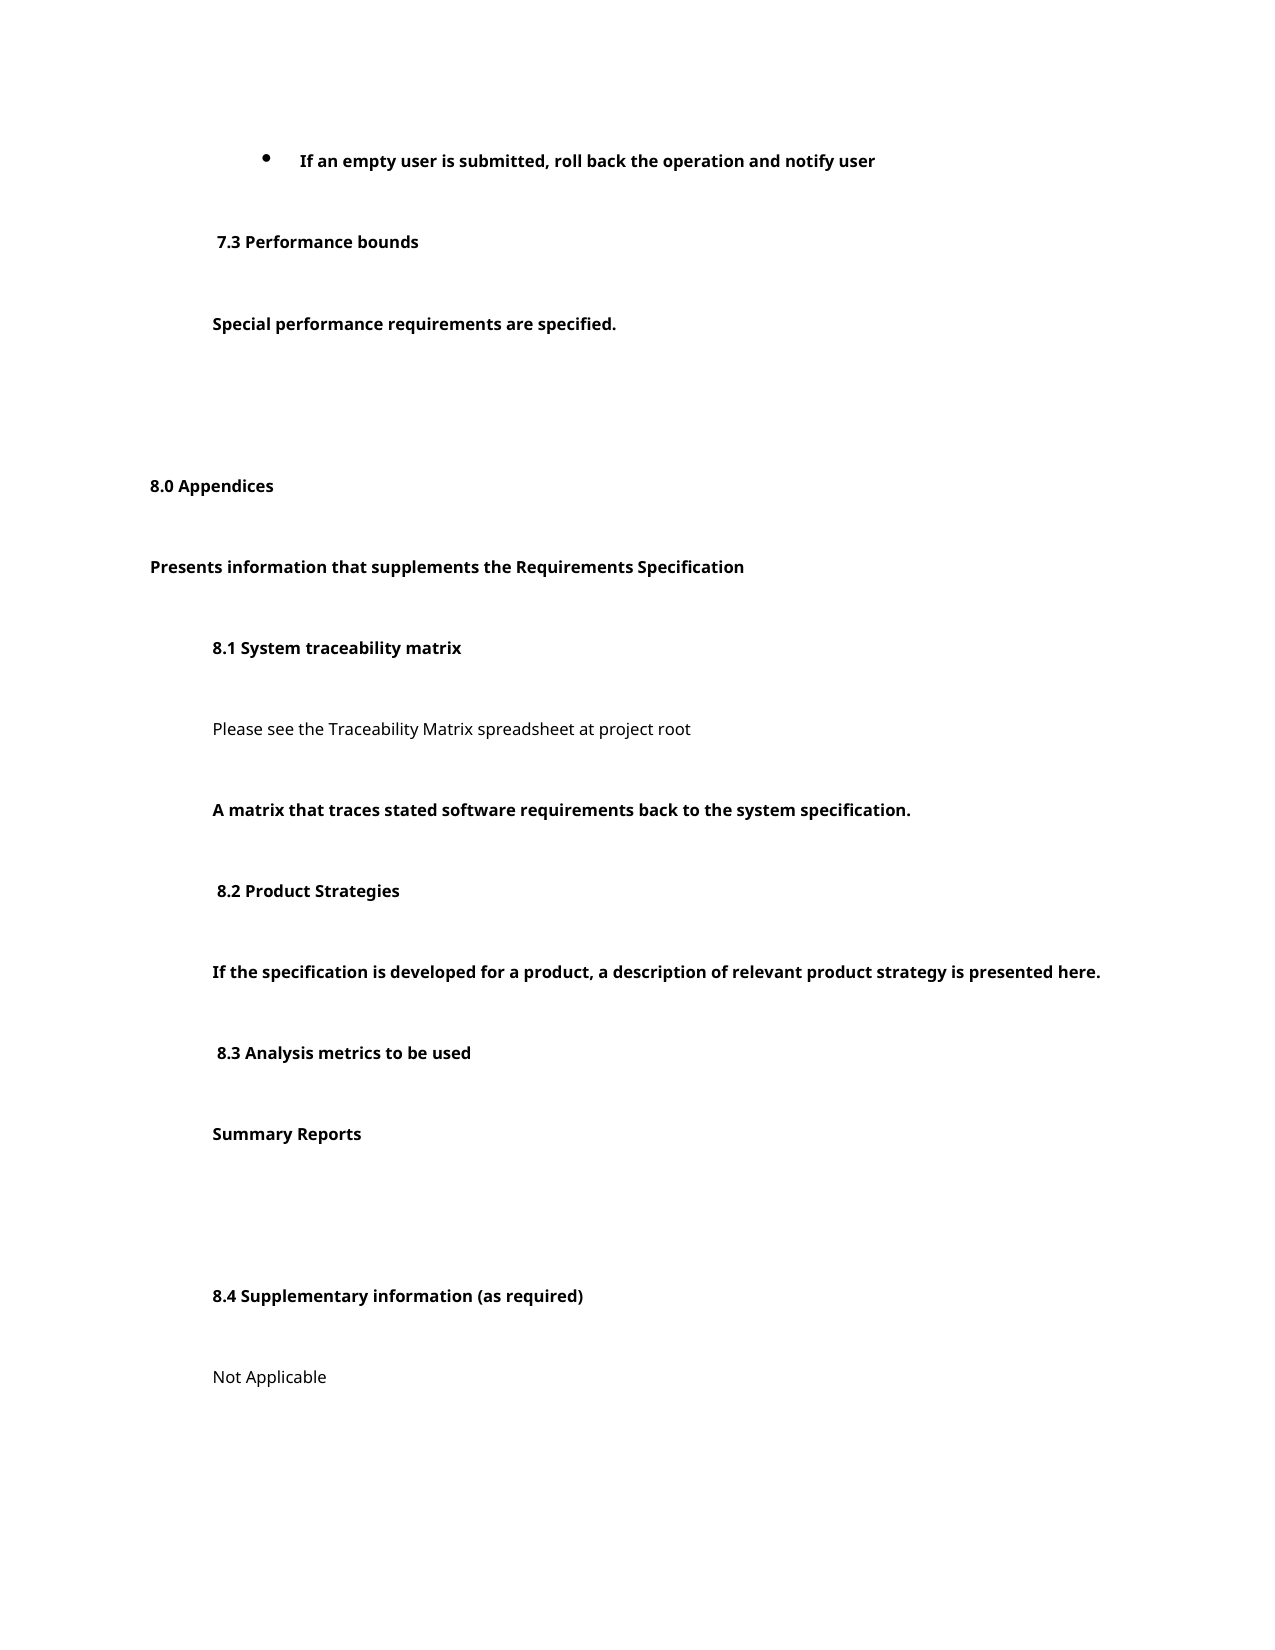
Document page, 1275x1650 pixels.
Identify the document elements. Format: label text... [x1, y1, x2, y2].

subtitle Presents information that supplements the Requirements Specification [150, 555, 1125, 578]
subtitle 8.0 Appendices [150, 474, 1125, 497]
subtitle A matrix that traces stated software requirements back to the system specification. [212, 798, 1125, 821]
subtitle Please see the Traceability Matrix spreadsheet at project root [212, 717, 1125, 740]
subtitle 7.3 Performance bounds [212, 231, 1125, 254]
subtitle 8.1 System traceability matrix [212, 636, 1125, 659]
subtitle 8.3 Analysis metrics to be used [212, 1041, 1125, 1064]
subtitle Summary Reports [212, 1122, 1125, 1145]
subtitle 8.2 Product Strategies [212, 879, 1125, 902]
subtitle Not Applicable [212, 1366, 1125, 1388]
subtitle Special performance requirements are specified. [212, 312, 1125, 335]
subtitle If the specification is developed for a product, a description of relevant product strategy is presented here. [212, 960, 1125, 983]
list If an empty user is submitted, roll back the operation and notify user [262, 150, 1125, 173]
subtitle 8.4 Supplementary information (as required) [212, 1284, 1125, 1307]
